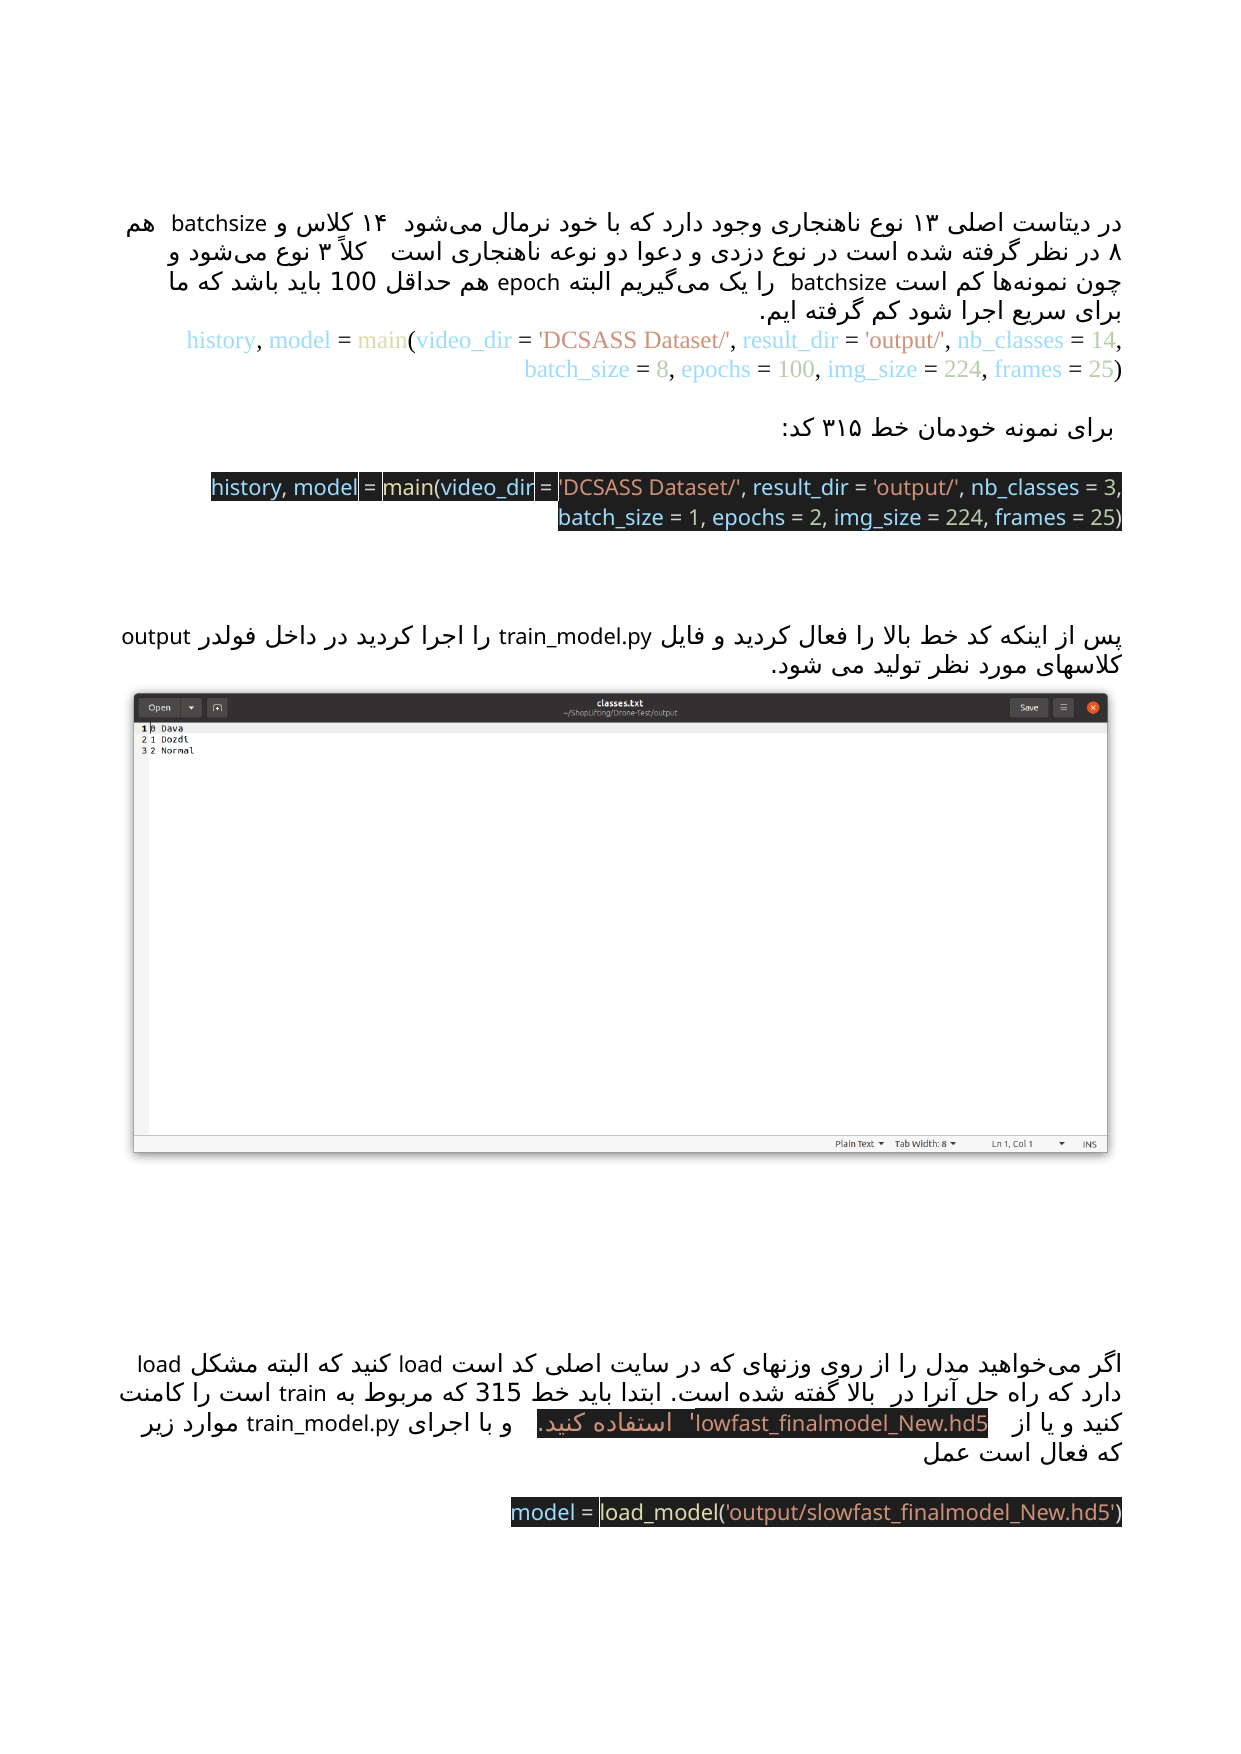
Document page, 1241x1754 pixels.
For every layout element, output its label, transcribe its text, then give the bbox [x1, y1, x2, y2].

text history, model = main(video_dir = 'DCSASS Dataset/', result_dir = 'output/', nb_classes = 3, batch_size = 1, epochs = 2, img_size = 224, frames = 25) [118, 472, 1122, 531]
text model = load_model('output/slowfast_finalmodel_New.hd5') [118, 1497, 1122, 1527]
text در دیتاست اصلی ۱۳ نوع ناهنجاری وجود دارد که با خود نرمال می‌شود ۱۴ کلاس و batchsize هم ۸ در نظر گرفته شده است در نوع دزدی و دعوا دو نوعه ناهنجاری است کلاً ۳ نوع می‌شود و چون نمونه‌ها کم است batchsize را یک می‌گیریم البته epoch هم حداقل 100 باید باشد که ما برای سریع اجرا شود کم گرفته ایم. [118, 207, 1122, 325]
text برای نمونه خودمان خط ۳۱۵ کد: [118, 413, 1122, 442]
text پس از اینکه کد خط بالا را فعال کردید و فایل train_model.py را اجرا کردید در داخل فولدر output کلاسهای مورد نظر تولید می شود. [118, 621, 1122, 679]
text history, model = main(video_dir = 'DCSASS Dataset/', result_dir = 'output/', nb_classes = 14, batch_size = 8, epochs = 100, img_size = 224, frames = 25) [118, 325, 1122, 383]
picture [118, 679, 1123, 1170]
text اگر می‌خواهید مدل را از روی وزنهای که در سایت اصلی کد است load کنید که البته مشکل load دارد که راه حل آنرا در بالا گفته شده است. ابتدا باید خط 315 که مربوط به train است را کامنت کنید و یا از lowfast_finalmodel_New.hd5' استفاده کنید. و با اجرای train_model.py موارد زیر که فعال است عمل [118, 1349, 1122, 1467]
